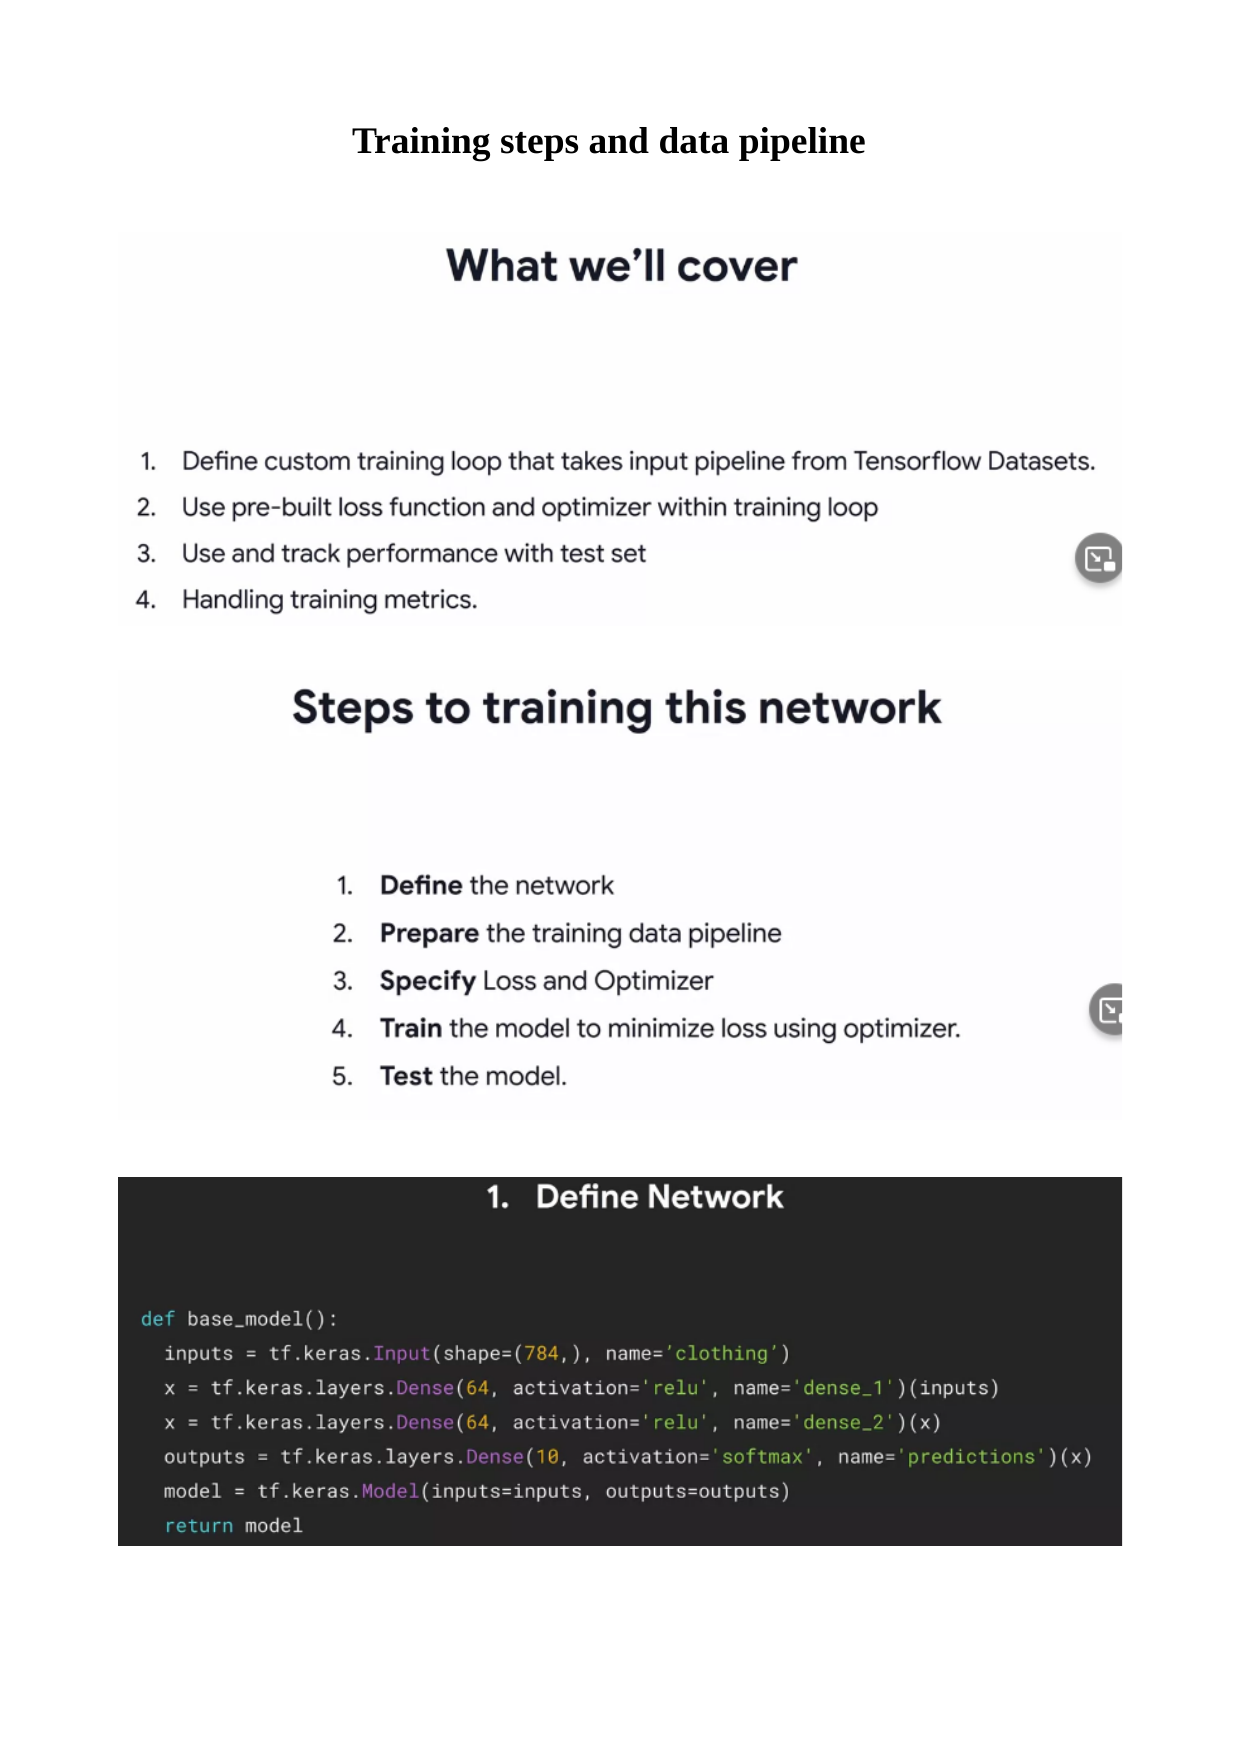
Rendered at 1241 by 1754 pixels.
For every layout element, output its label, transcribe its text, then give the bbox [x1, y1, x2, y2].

picture [118, 670, 1123, 1120]
picture [118, 1177, 1123, 1546]
subtitle Training steps and data pipeline [118, 118, 1122, 161]
picture [118, 232, 1123, 626]
